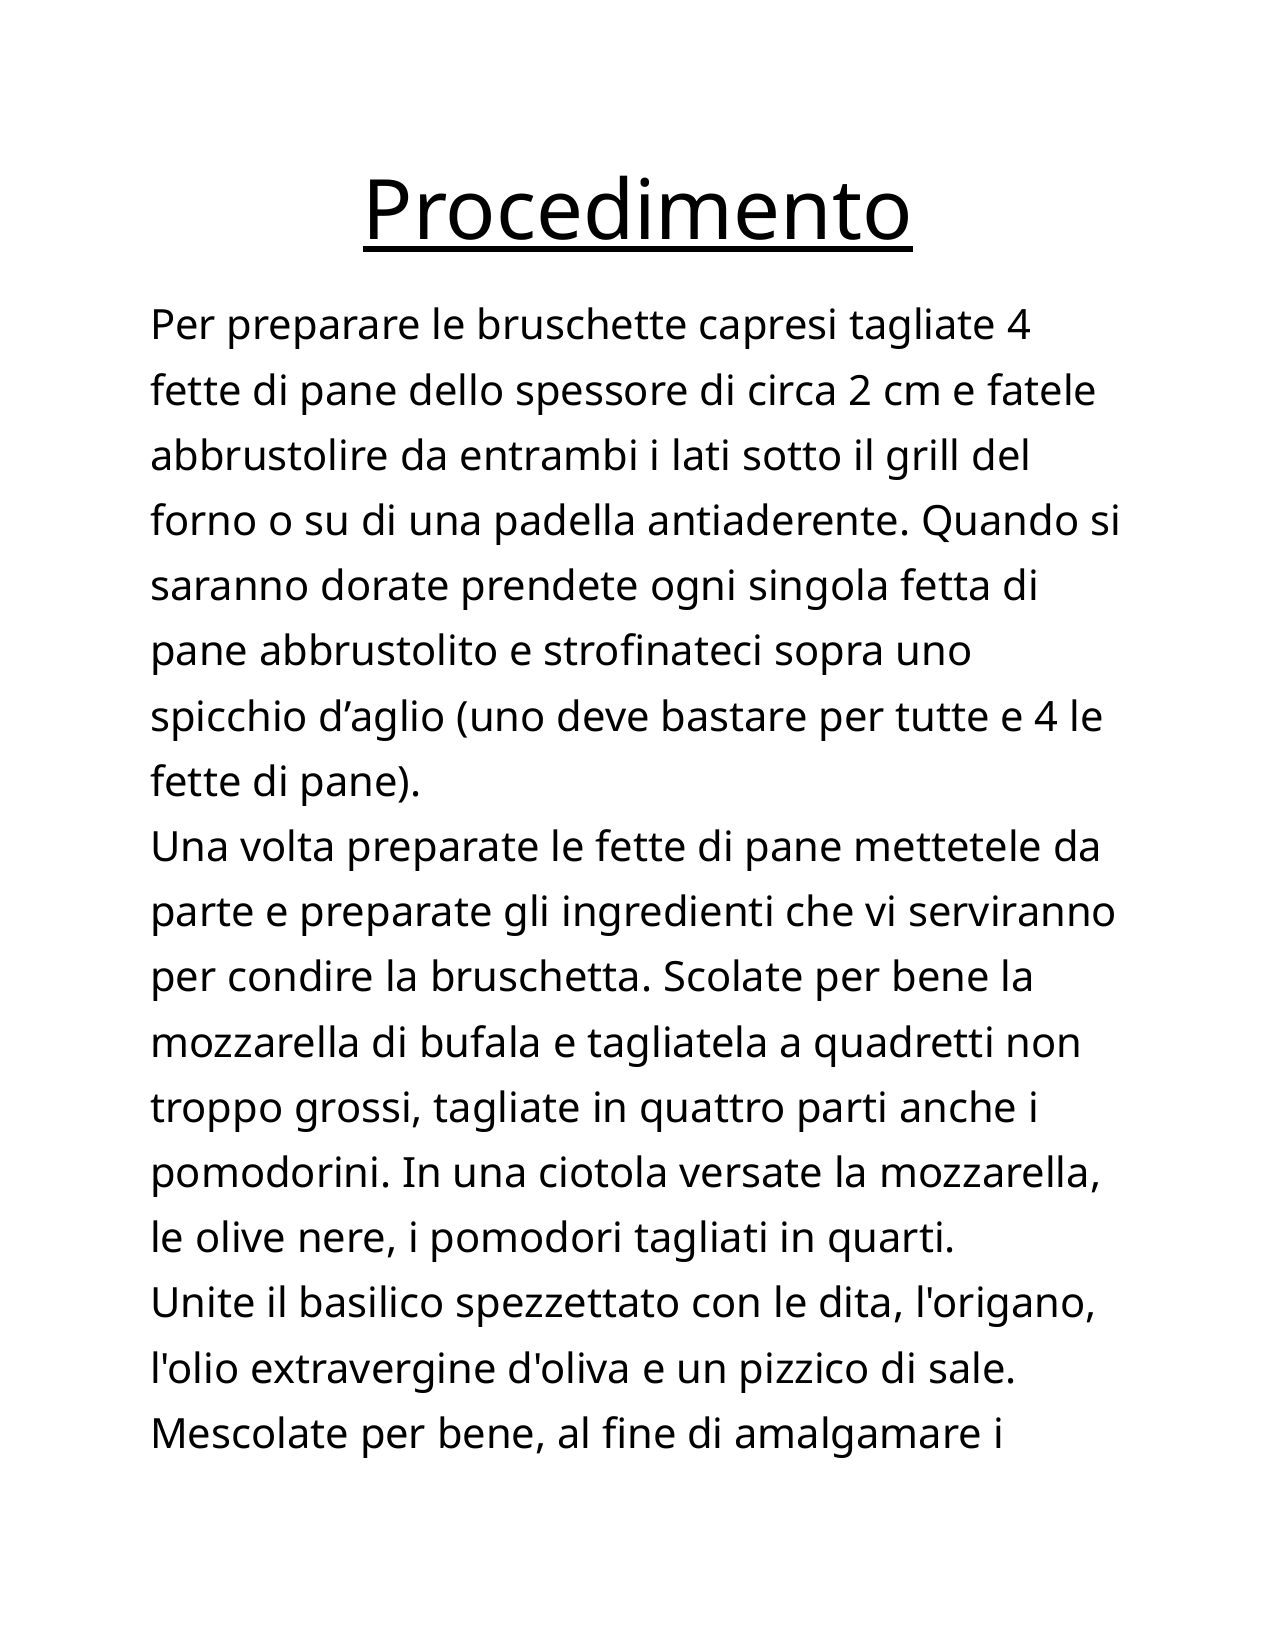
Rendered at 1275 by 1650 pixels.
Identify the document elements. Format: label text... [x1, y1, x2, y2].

text Procedimento [150, 150, 1125, 263]
text Per preparare le bruschette capresi tagliate 4 fette di pane dello spessore di circa 2 cm e fatele abbrustolire da entrambi i lati sotto il grill del forno o su di una padella antiaderente. Quando si saranno dorate prendete ogni singola fetta di pane abbrustolito e strofinateci sopra uno spicchio d’aglio (uno deve bastare per tutte e 4 le fette di pane). Una volta preparate le fette di pane mettetele da parte e preparate gli ingredienti che vi serviranno per condire la bruschetta. Scolate per bene la mozzarella di bufala e tagliatela a quadretti non troppo grossi, tagliate in quattro parti anche i pomodorini. In una ciotola versate la mozzarella, le olive nere, i pomodori tagliati in quarti. Unite il basilico spezzettato con le dita, l'origano, l'olio extravergine d'oliva e un pizzico di sale. Mescolate per bene, al fine di amalgamare i [150, 295, 1125, 1460]
